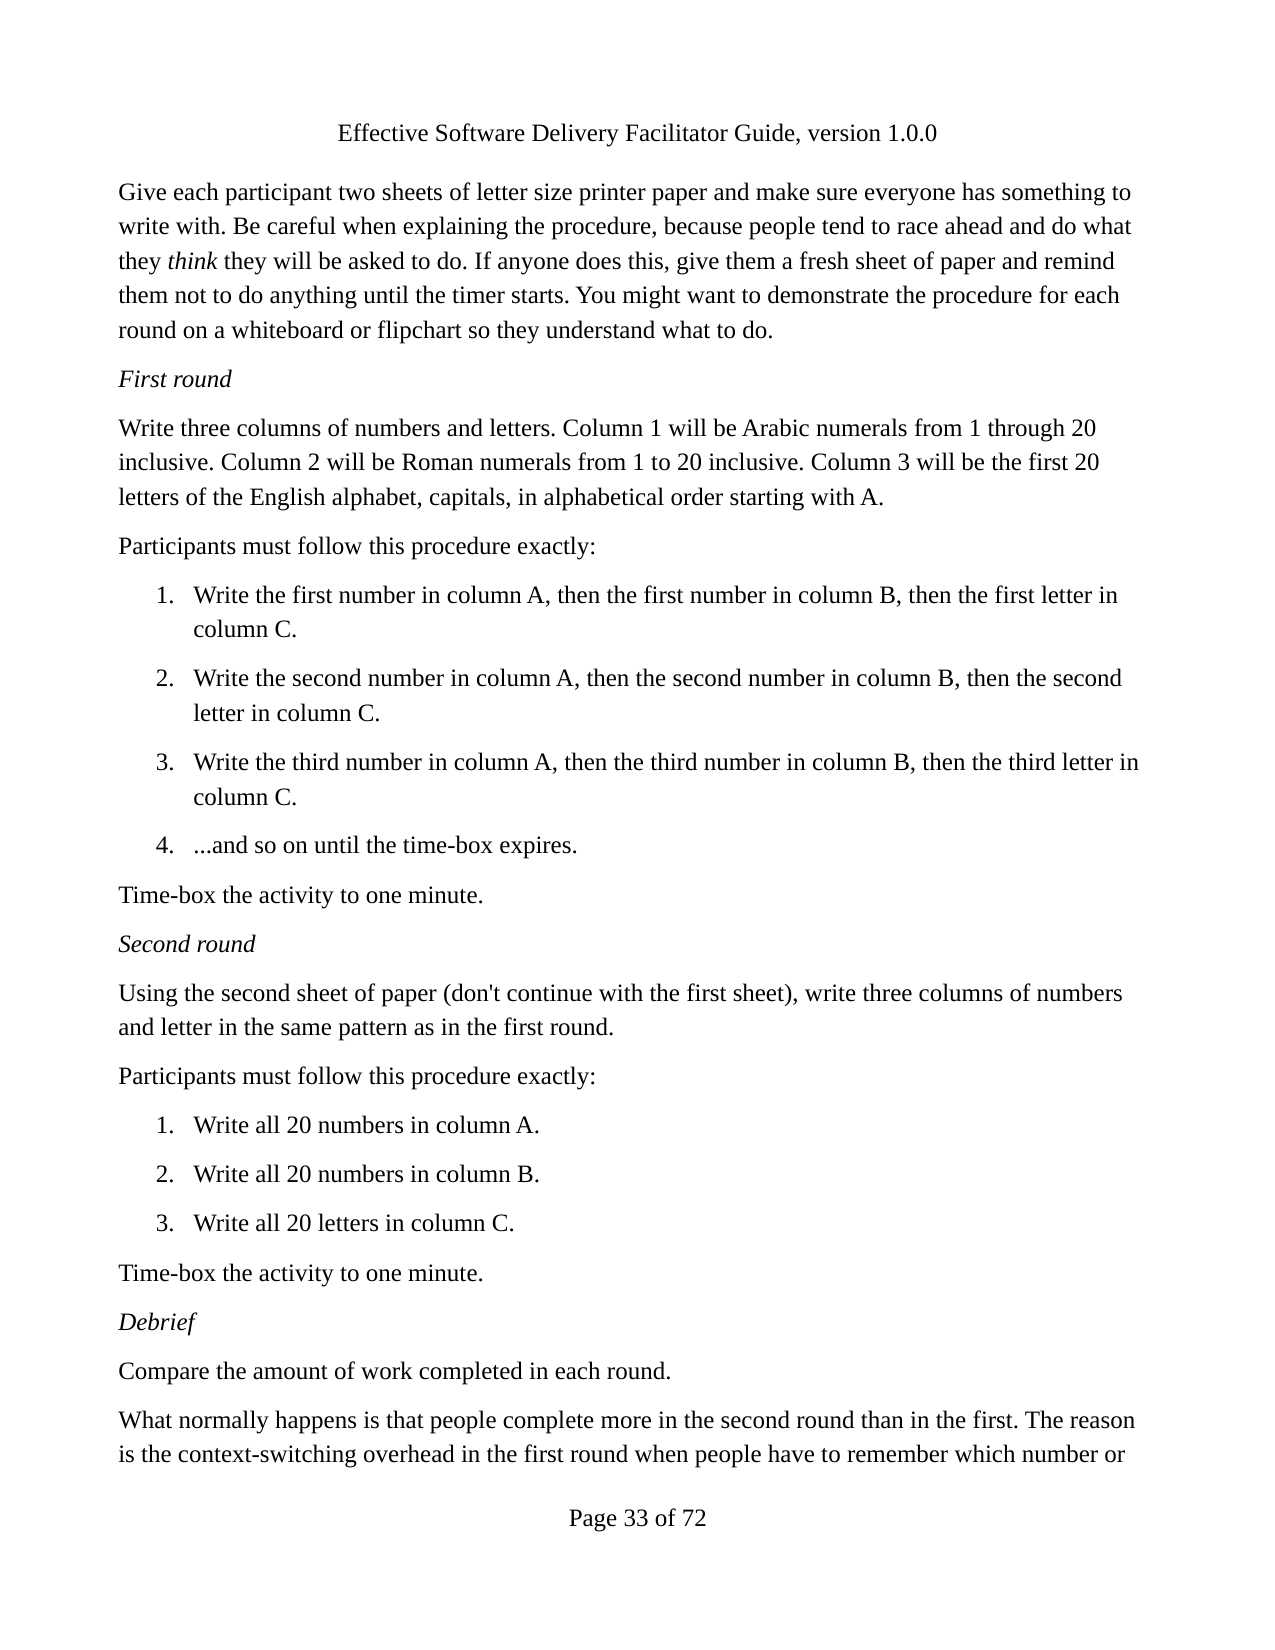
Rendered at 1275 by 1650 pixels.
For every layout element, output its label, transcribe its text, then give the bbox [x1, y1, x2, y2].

text Second round [118, 929, 1157, 957]
text Time-box the activity to one minute. [118, 880, 1157, 908]
text Debrief [118, 1307, 1157, 1335]
text What normally happens is that people complete more in the second round than in the first. The reason is the context-switching overhead in the first round when people have to remember which number or [118, 1405, 1157, 1468]
text Participants must follow this procedure exactly: [118, 531, 1157, 560]
text Write three columns of numbers and letters. Column 1 will be Arabic numerals from 1 through 20 inclusive. Column 2 will be Roman numerals from 1 to 20 inclusive. Column 3 will be the first 20 letters of the English alphabet, capitals, in alphabetical order starting with A. [118, 413, 1157, 511]
list Write all 20 letters in column C. [156, 1208, 1157, 1237]
list Write the first number in column A, then the first number in column B, then the first letter in column C. [156, 580, 1157, 643]
list ...and so on until the time-box expires. [156, 831, 1157, 859]
text First round [118, 364, 1157, 393]
list Write all 20 numbers in column B. [156, 1159, 1157, 1188]
text Time-box the activity to one minute. [118, 1258, 1157, 1286]
text Compare the amount of work completed in each round. [118, 1356, 1157, 1384]
text Participants must follow this procedure exactly: [118, 1061, 1157, 1090]
text Using the second sheet of paper (don't continue with the first sheet), write three columns of numbers and letter in the same pattern as in the first round. [118, 978, 1157, 1041]
text Give each participant two sheets of letter size printer paper and make sure everyone has something to write with. Be careful when explaining the procedure, because people tend to race ahead and do what they think they will be asked to do. If anyone does this, give them a fresh sheet of paper and remind them not to do anything until the timer starts. You might want to demonstrate the procedure for each round on a whiteboard or flipchart so they understand what to do. [118, 177, 1157, 343]
list Write the second number in column A, then the second number in column B, then the second letter in column C. [156, 663, 1157, 727]
list Write all 20 numbers in column A. [156, 1110, 1157, 1139]
list Write the third number in column A, then the third number in column B, then the third letter in column C. [156, 747, 1157, 810]
